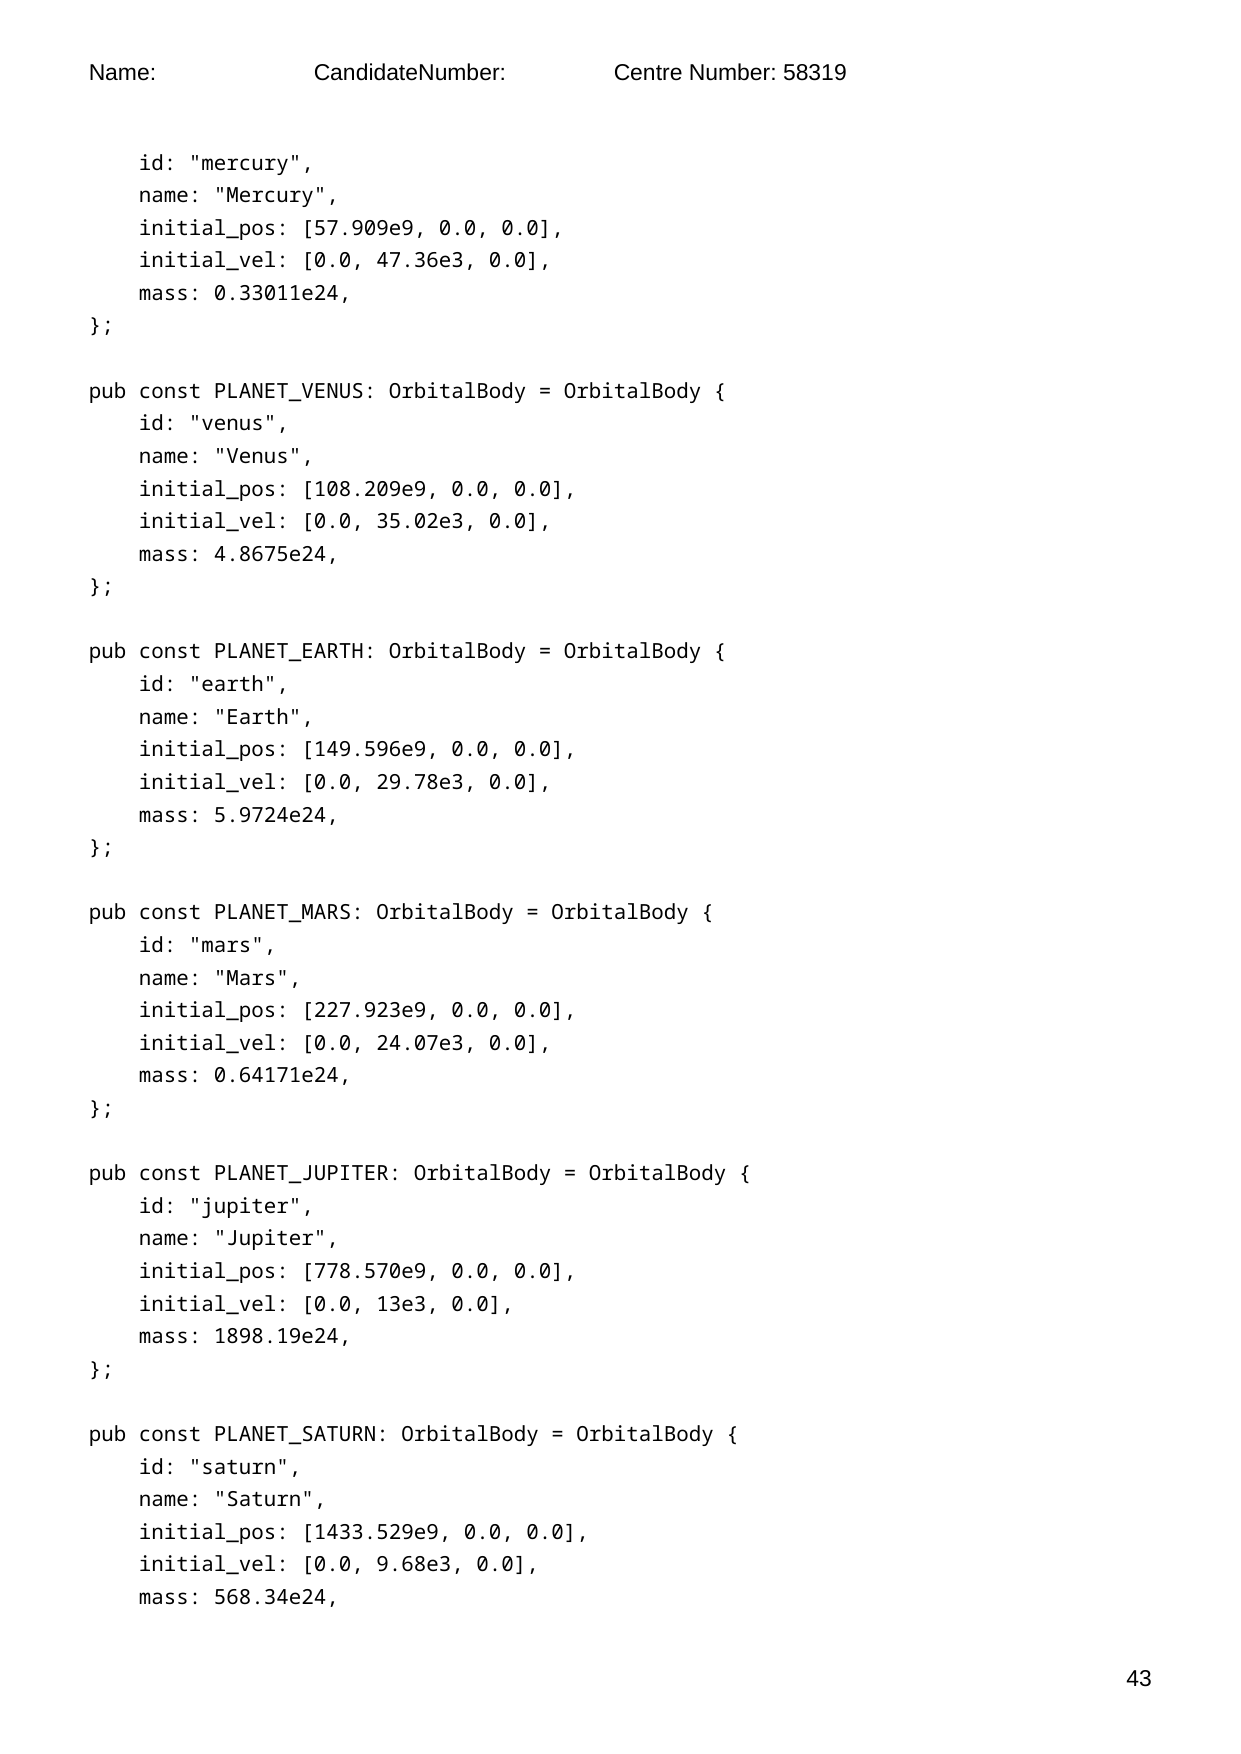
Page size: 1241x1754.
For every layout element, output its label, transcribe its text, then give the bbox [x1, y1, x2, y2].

text name: "Venus", [88, 441, 1152, 469]
text initial_pos: [778.570e9, 0.0, 0.0], [88, 1256, 1152, 1284]
text mass: 568.34e24, [88, 1582, 1152, 1611]
text id: "mars", [88, 930, 1152, 958]
text pub const PLANET_MARS: OrbitalBody = OrbitalBody { [88, 897, 1152, 926]
text name: "Earth", [88, 702, 1152, 730]
text initial_vel: [0.0, 35.02e3, 0.0], [88, 506, 1152, 535]
text name: "Jupiter", [88, 1223, 1152, 1252]
text }; [88, 832, 1152, 861]
text mass: 5.9724e24, [88, 800, 1152, 828]
text id: "mercury", [88, 148, 1152, 176]
text mass: 1898.19e24, [88, 1321, 1152, 1350]
text id: "saturn", [88, 1452, 1152, 1480]
text }; [88, 311, 1152, 339]
text mass: 0.64171e24, [88, 1061, 1152, 1089]
text name: "Mercury", [88, 180, 1152, 209]
text mass: 0.33011e24, [88, 278, 1152, 306]
text initial_pos: [149.596e9, 0.0, 0.0], [88, 734, 1152, 763]
text id: "venus", [88, 408, 1152, 437]
text }; [88, 1354, 1152, 1382]
text initial_vel: [0.0, 13e3, 0.0], [88, 1289, 1152, 1317]
text pub const PLANET_VENUS: OrbitalBody = OrbitalBody { [88, 376, 1152, 404]
text id: "jupiter", [88, 1191, 1152, 1219]
text pub const PLANET_EARTH: OrbitalBody = OrbitalBody { [88, 637, 1152, 665]
text initial_pos: [108.209e9, 0.0, 0.0], [88, 474, 1152, 502]
text id: "earth", [88, 669, 1152, 698]
text initial_vel: [0.0, 9.68e3, 0.0], [88, 1549, 1152, 1578]
text }; [88, 571, 1152, 600]
text name: "Mars", [88, 963, 1152, 991]
text initial_vel: [0.0, 47.36e3, 0.0], [88, 245, 1152, 274]
text initial_pos: [227.923e9, 0.0, 0.0], [88, 995, 1152, 1024]
text pub const PLANET_JUPITER: OrbitalBody = OrbitalBody { [88, 1158, 1152, 1187]
text }; [88, 1093, 1152, 1122]
text mass: 4.8675e24, [88, 539, 1152, 567]
text initial_vel: [0.0, 29.78e3, 0.0], [88, 767, 1152, 796]
text initial_pos: [1433.529e9, 0.0, 0.0], [88, 1517, 1152, 1545]
text initial_pos: [57.909e9, 0.0, 0.0], [88, 213, 1152, 241]
text pub const PLANET_SATURN: OrbitalBody = OrbitalBody { [88, 1419, 1152, 1448]
text name: "Saturn", [88, 1484, 1152, 1513]
text initial_vel: [0.0, 24.07e3, 0.0], [88, 1028, 1152, 1056]
